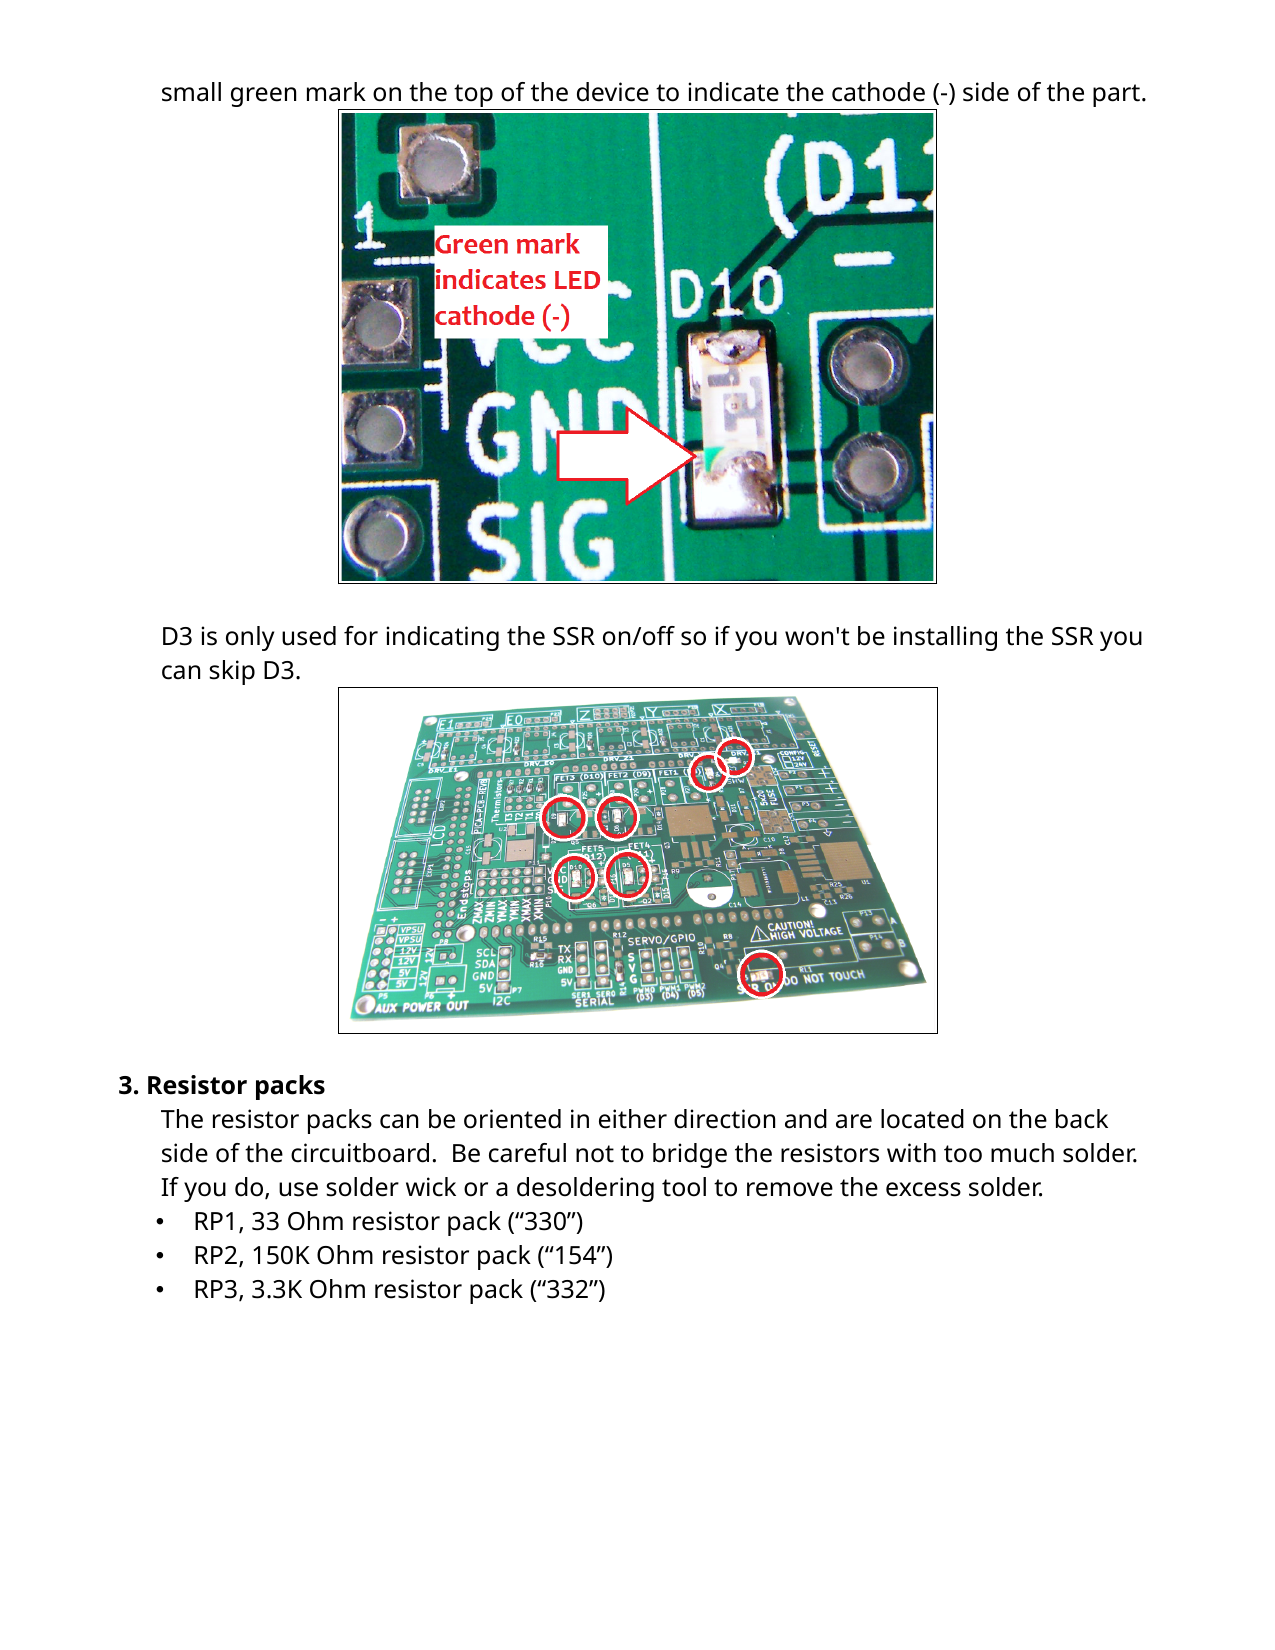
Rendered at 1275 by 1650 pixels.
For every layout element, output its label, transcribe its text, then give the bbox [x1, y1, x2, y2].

text D3 is only used for indicating the SSR on/off so if you won't be installing the SSR you can skip D3. [161, 619, 1157, 687]
list RP3, 3.3K Ohm resistor pack (“332”) [156, 1272, 1157, 1306]
picture [341, 113, 934, 581]
list RP2, 150K Ohm resistor pack (“154”) [156, 1238, 1157, 1272]
text 3. Resistor packs [118, 1067, 1157, 1101]
picture [340, 690, 935, 1030]
text small green mark on the top of the device to indicate the cathode (-) side of the part. [161, 75, 1157, 109]
text The resistor packs can be oriented in either direction and are located on the back side of the circuitboard. Be careful not to bridge the resistors with too much solder. If you do, use solder wick or a desoldering tool to remove the excess solder. [161, 1101, 1157, 1203]
list RP1, 33 Ohm resistor pack (“330”) [156, 1203, 1157, 1238]
